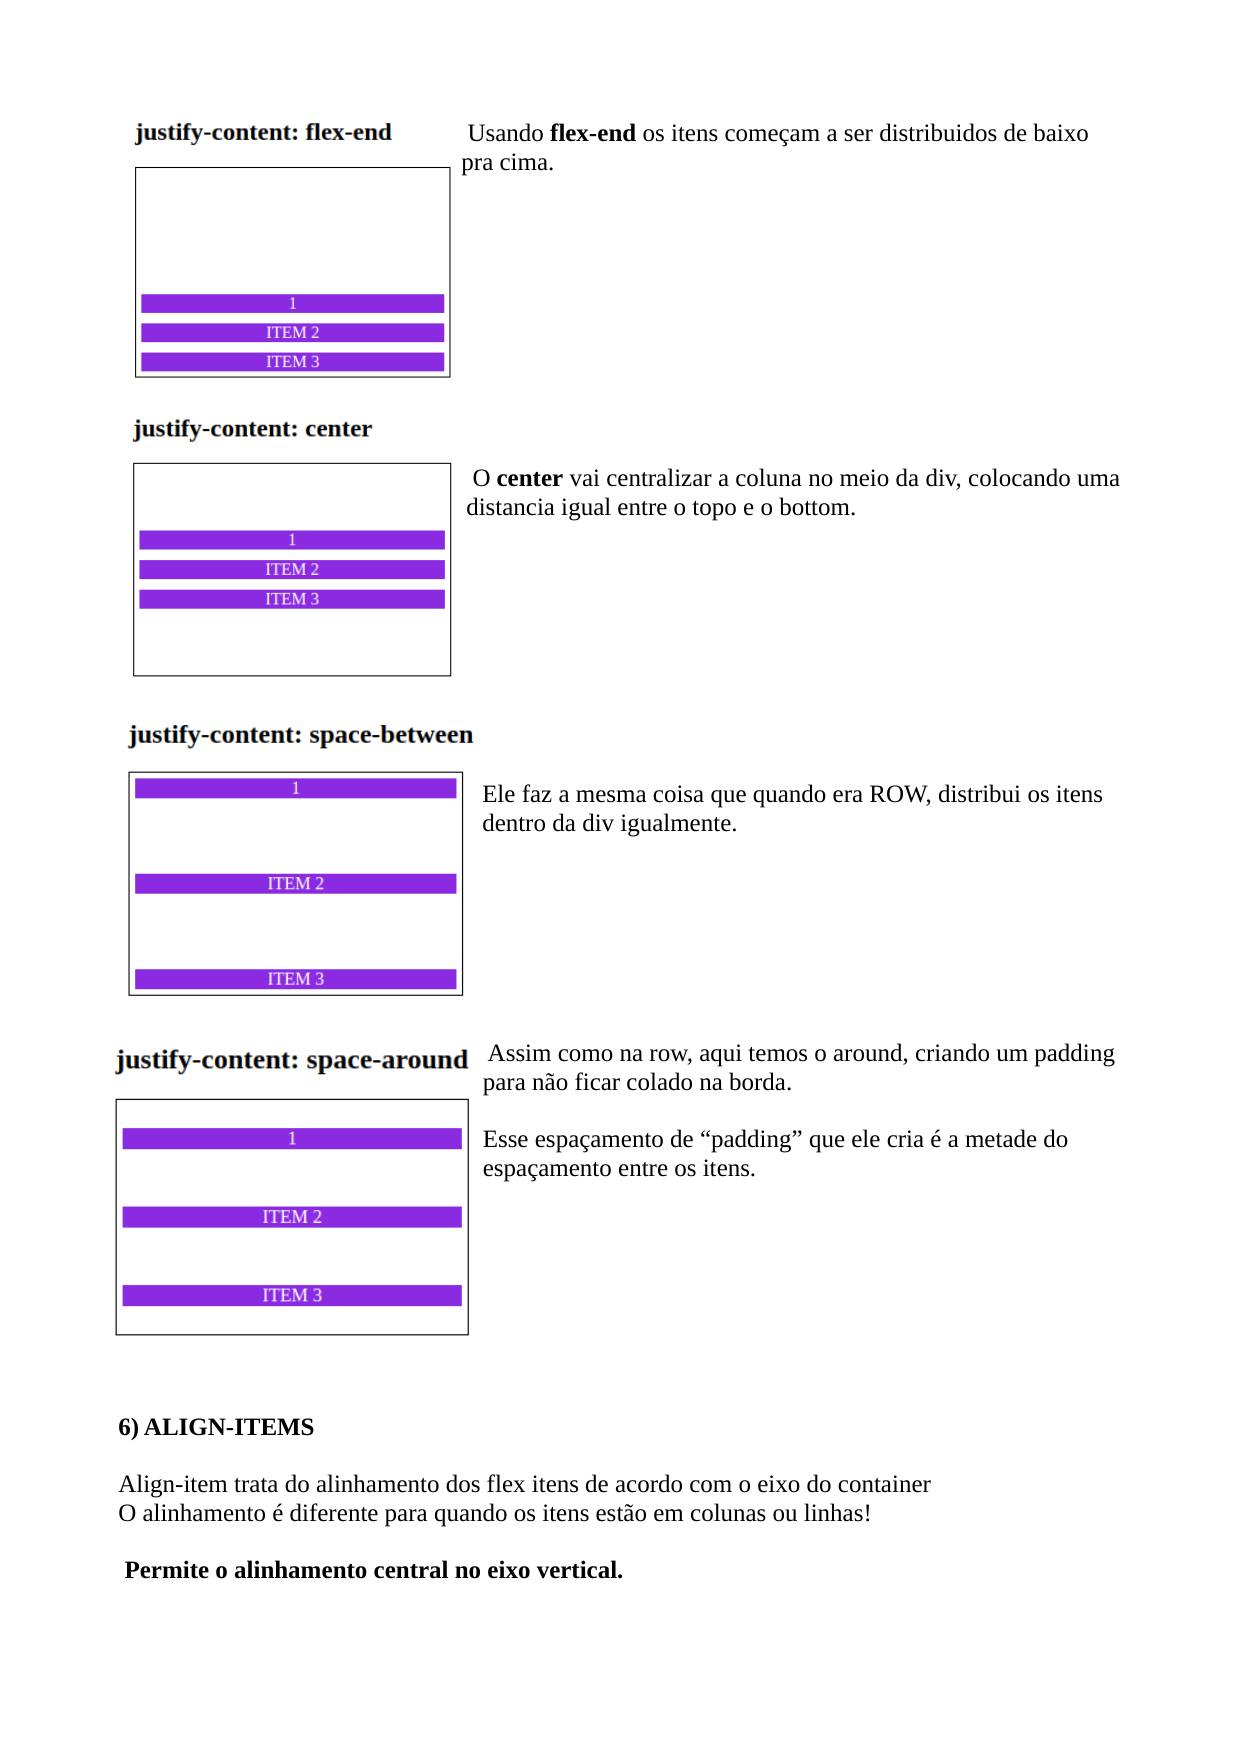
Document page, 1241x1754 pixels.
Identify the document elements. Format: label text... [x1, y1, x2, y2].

picture [133, 118, 462, 387]
text O center vai centralizar a coluna no meio da div, colocando uma distancia igual entre o topo e o bottom. [466, 463, 1122, 521]
text Usando flex-end os itens começam a ser distribuidos de baixo pra cima. [462, 118, 1122, 176]
picture [123, 714, 482, 1007]
text Align-item trata do alinhamento dos flex itens de acordo com o eixo do container [118, 1469, 1122, 1498]
text Ele faz a mesma coisa que quando era ROW, distribui os itens dentro da div igualmente. [482, 779, 1122, 837]
text Permite o alinhamento central no eixo vertical. [118, 1556, 1122, 1584]
text Assim como na row, aqui temos o around, criando um padding para não ficar colado na borda. [483, 1038, 1122, 1096]
text Esse espaçamento de “padding” que ele cria é a metade do espaçamento entre os itens. [483, 1124, 1122, 1182]
picture [111, 1038, 483, 1346]
text O alinhamento é diferente para quando os itens estão em colunas ou linhas! [118, 1498, 1122, 1527]
text 6) ALIGN-ITEMS [118, 1412, 1122, 1441]
picture [130, 411, 466, 687]
